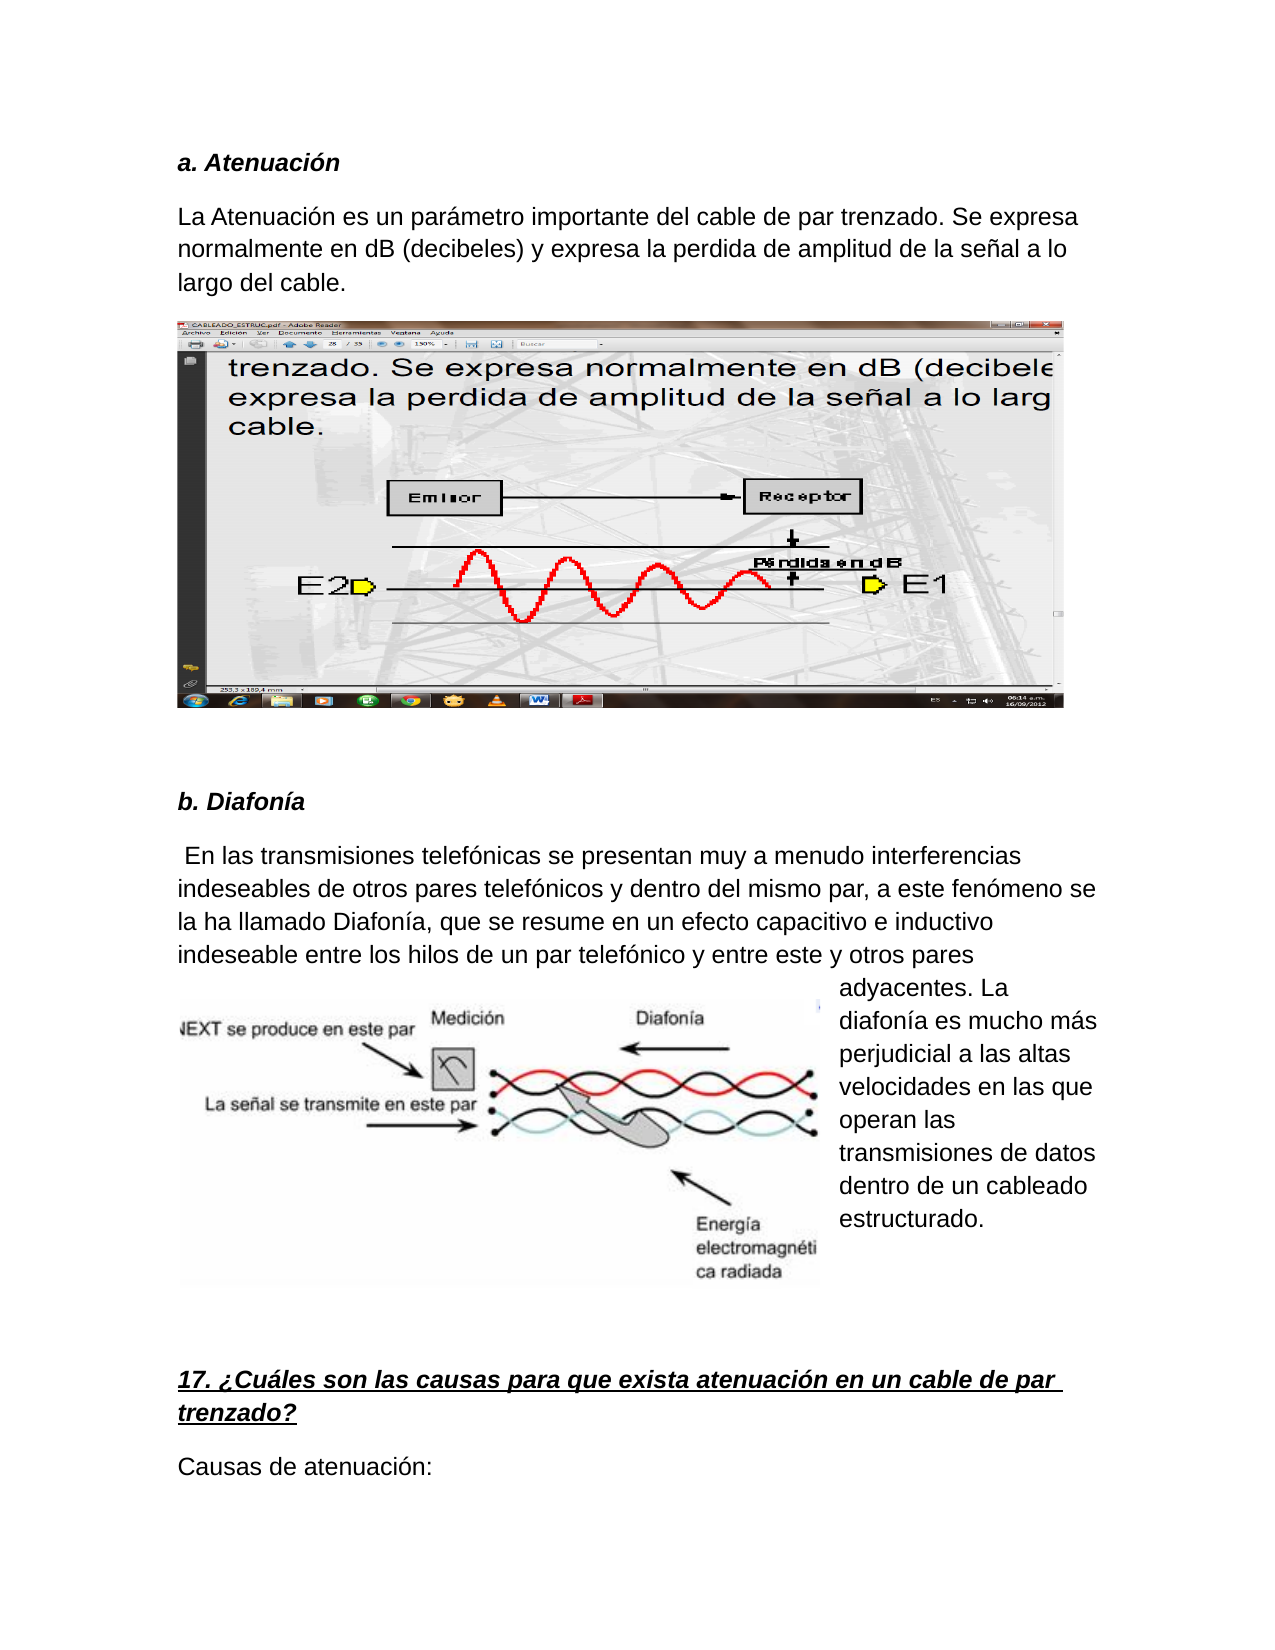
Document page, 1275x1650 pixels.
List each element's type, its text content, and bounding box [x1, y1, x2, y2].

text b. Diafonía [177, 787, 1098, 816]
text Causas de atenuación: [177, 1452, 1098, 1481]
picture [177, 321, 1064, 708]
text La Atenuación es un parámetro importante del cable de par trenzado. Se expresa normalmente en dB (decibeles) y expresa la perdida de amplitud de la señal a lo largo del cable. [177, 201, 1098, 296]
text a. Atenuación [177, 148, 1098, 176]
picture [179, 999, 821, 1289]
text En las transmisiones telefónicas se presentan muy a menudo interferencias indeseables de otros pares telefónicos y dentro del mismo par, a este fenómeno se la ha llamado Diafonía, que se resume en un efecto capacitivo e inductivo indeseable entre los hilos de un par telefónico y entre este y otros pares adyacentes. La diafonía es mucho más perjudicial a las altas velocidades en las que operan las transmisiones de datos dentro de un cableado estructurado. [177, 841, 1098, 1233]
text 17. ¿Cuáles son las causas para que exista atenuación en un cable de par trenzado? [177, 1365, 1098, 1427]
